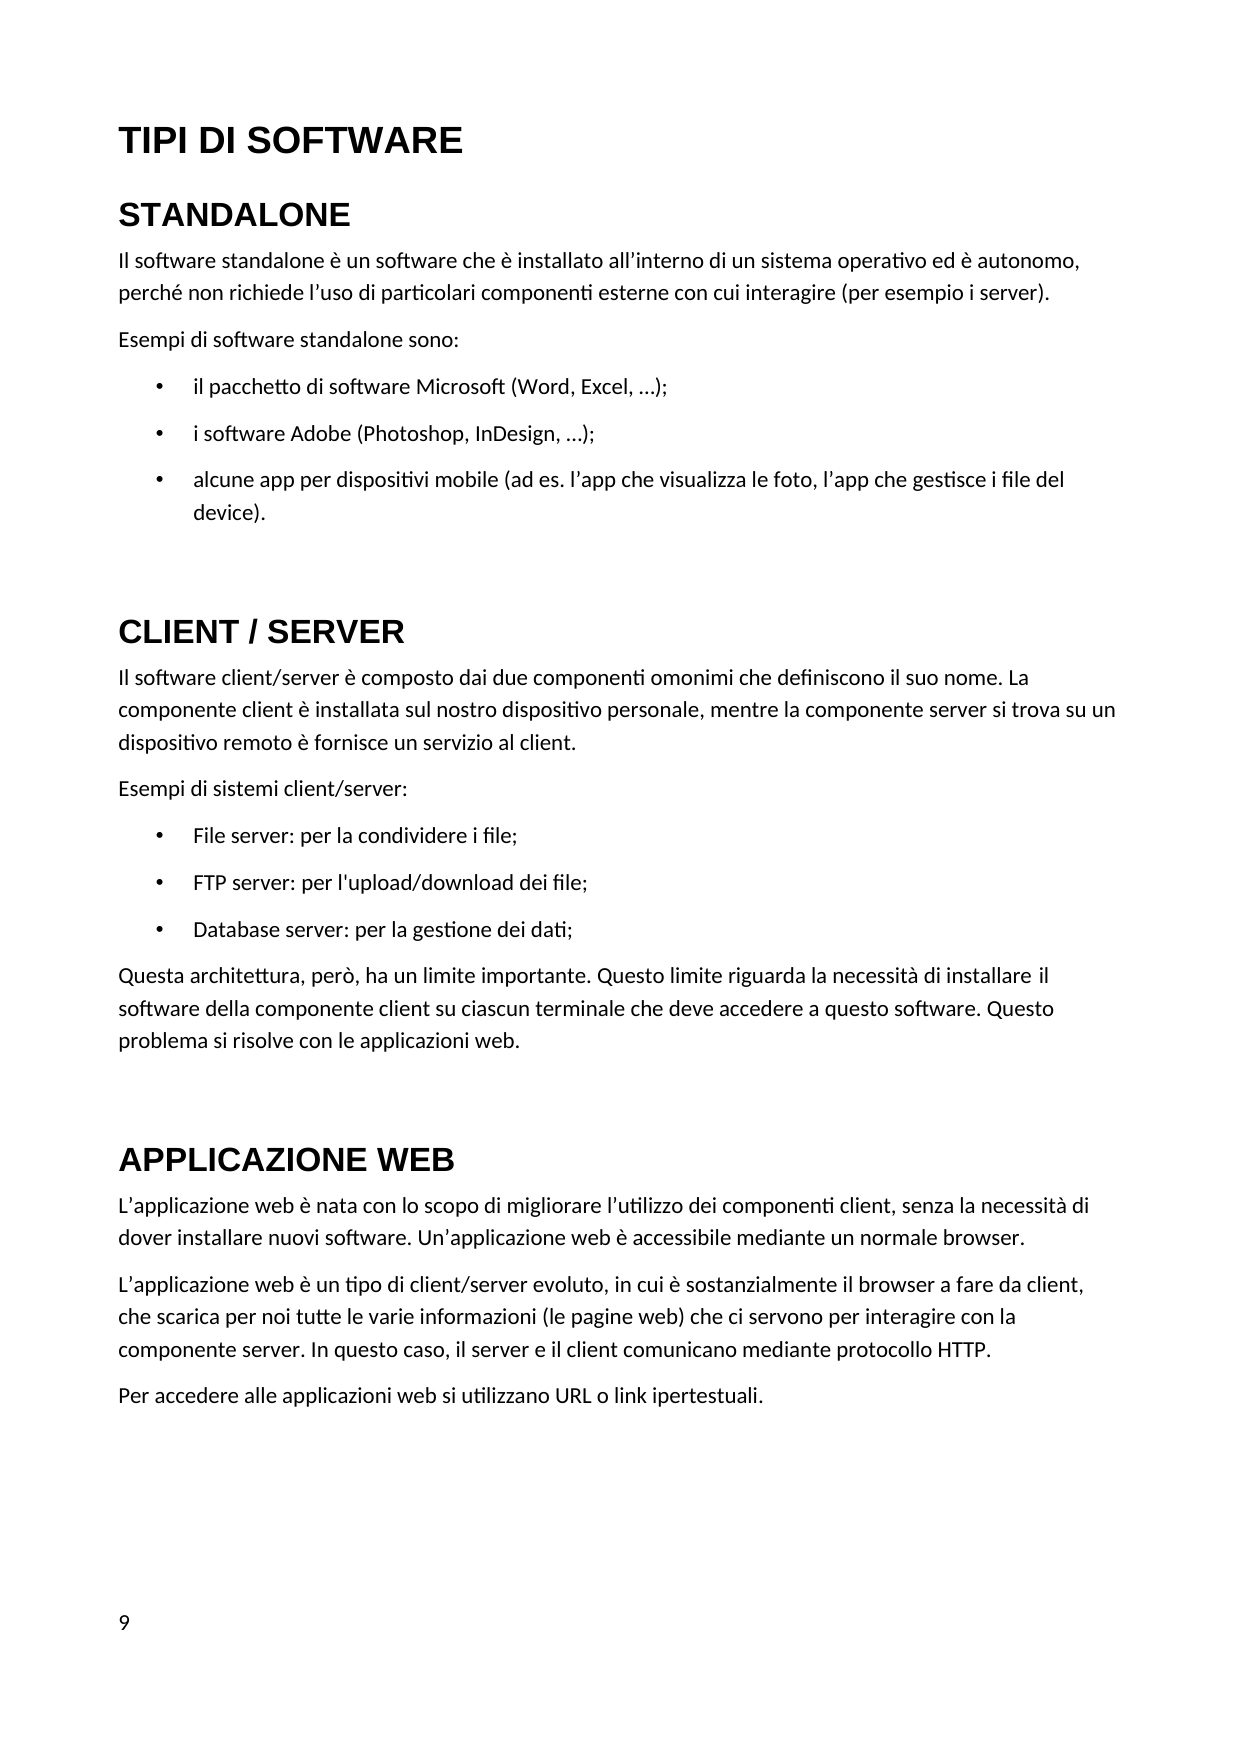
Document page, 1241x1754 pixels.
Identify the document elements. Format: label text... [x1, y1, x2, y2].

text L’applicazione web è un tipo di client/server evoluto, in cui è sostanzialmente il browser a fare da client, che scarica per noi tutte le varie informazioni (le pagine web) che ci servono per interagire con la componente server. In questo caso, il server e il client comunicano mediante protocollo HTTP. [118, 1270, 1122, 1363]
list File server: per la condividere i file; [156, 821, 1122, 849]
list Database server: per la gestione dei dati; [156, 915, 1122, 943]
text L’applicazione web è nata con lo scopo di migliorare l’utilizzo dei componenti client, senza la necessità di dover installare nuovi software. Un’applicazione web è accessibile mediante un normale browser. [118, 1191, 1122, 1252]
text Il software client/server è composto dai due componenti omonimi che definiscono il suo nome. La componente client è installata sul nostro dispositivo personale, mentre la componente server si trova su un dispositivo remoto è fornisce un servizio al client. [118, 663, 1122, 756]
subtitle STANDALONE [118, 195, 1122, 234]
text Per accedere alle applicazioni web si utilizzano URL o link ipertestuali. [118, 1381, 1122, 1409]
text Esempi di software standalone sono: [118, 325, 1122, 353]
text Questa architettura, però, ha un limite importante. Questo limite riguarda la necessità di installare il software della componente client su ciascun terminale che deve accedere a questo software. Questo problema si risolve con le applicazioni web. [118, 961, 1122, 1054]
list il pacchetto di software Microsoft (Word, Excel, …); [156, 372, 1122, 400]
list alcune app per dispositivi mobile (ad es. l’app che visualizza le foto, l’app che gestisce i file del device). [156, 466, 1122, 526]
text Il software standalone è un software che è installato all’interno di un sistema operativo ed è autonomo, perché non richiede l’uso di particolari componenti esterne con cui interagire (per esempio i server). [118, 246, 1122, 306]
subtitle APPLICAZIONE WEB [118, 1140, 1122, 1179]
list FTP server: per l'upload/download dei file; [156, 868, 1122, 896]
list i software Adobe (Photoshop, InDesign, …); [156, 419, 1122, 447]
subtitle CLIENT / SERVER [118, 612, 1122, 651]
text Esempi di sistemi client/server: [118, 774, 1122, 802]
subtitle TIPI DI SOFTWARE [118, 118, 1122, 162]
